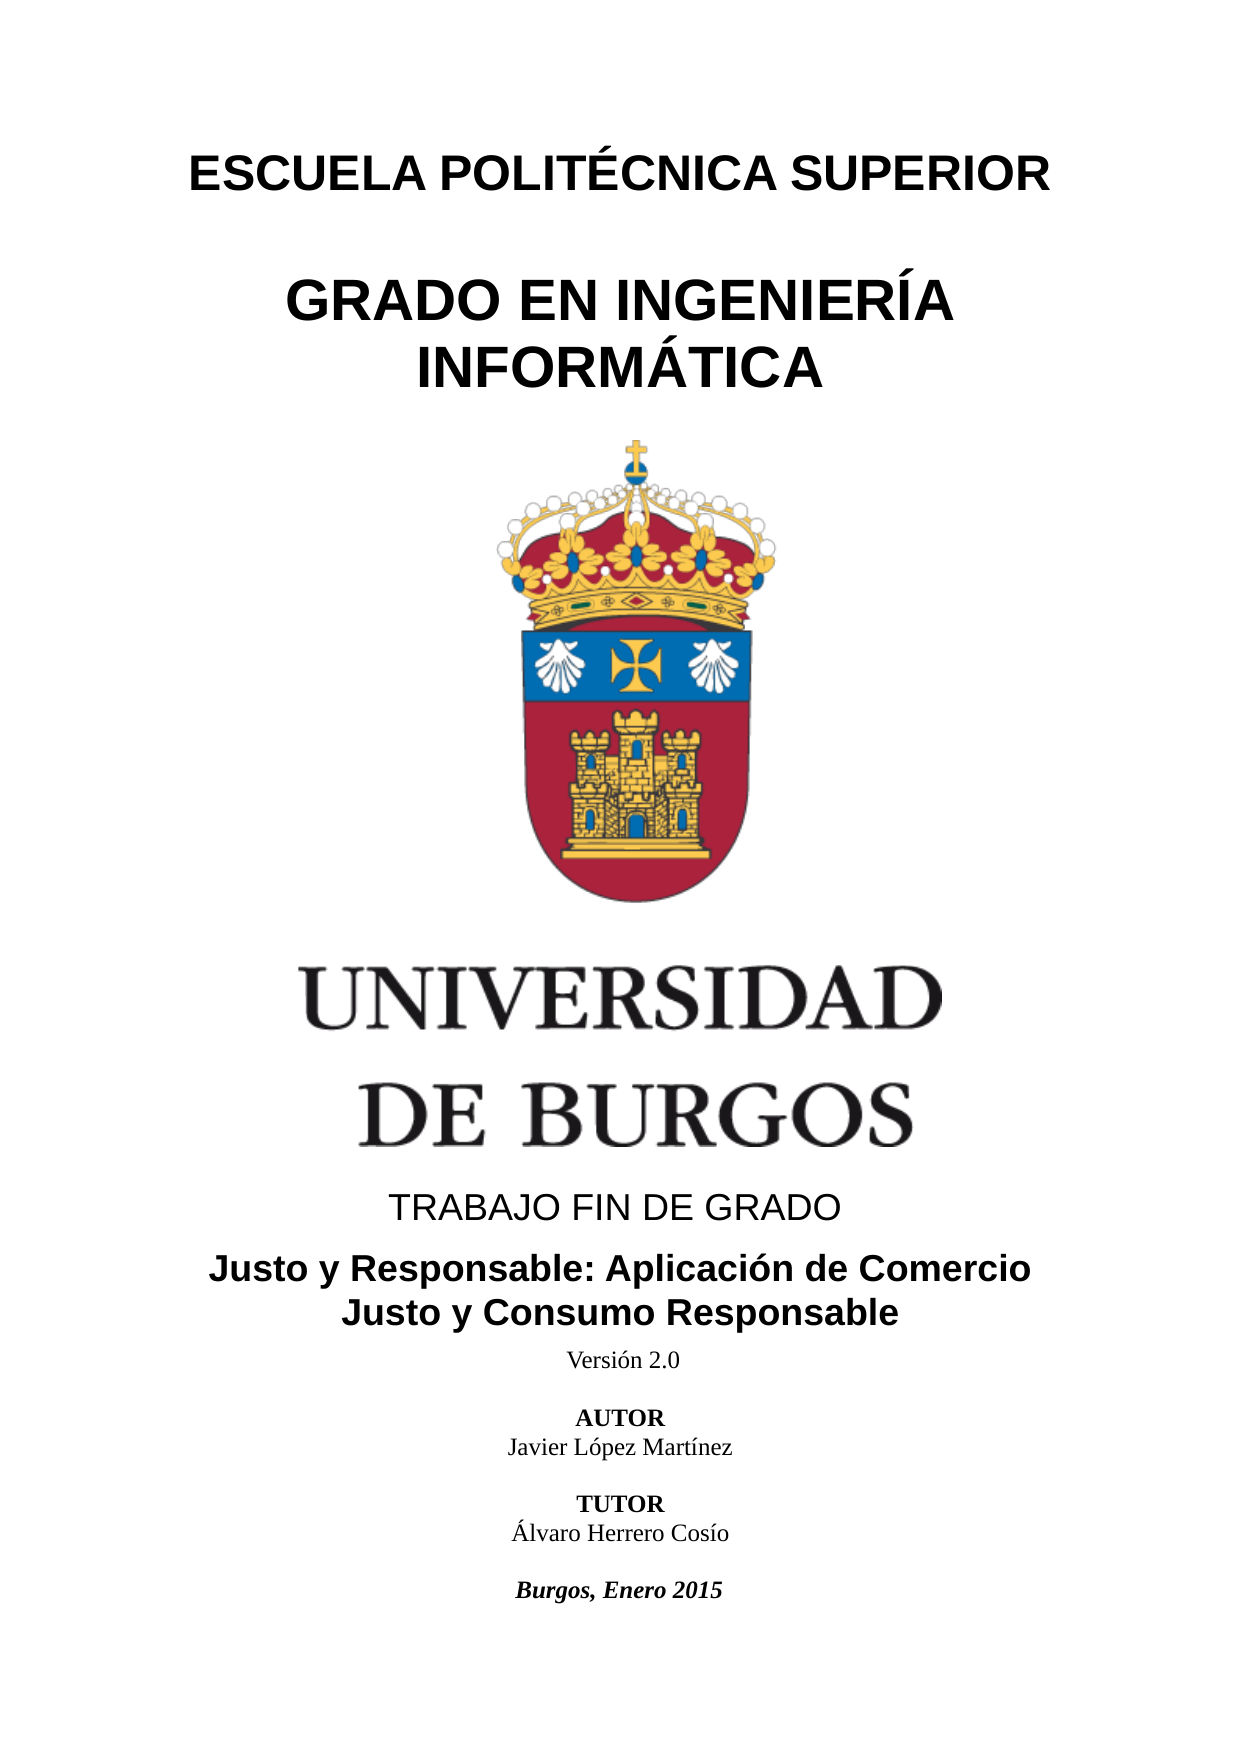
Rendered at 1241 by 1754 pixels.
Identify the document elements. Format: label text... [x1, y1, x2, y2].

picture [298, 440, 942, 1147]
text Javier López Martínez [118, 1432, 1122, 1460]
text TUTOR [118, 1489, 1122, 1518]
subtitle Justo y Responsable: Aplicación de Comercio Justo y Consumo Responsable [118, 1247, 1122, 1333]
text Versión 2.0 [118, 1345, 1122, 1374]
text AUTOR [118, 1403, 1122, 1432]
text Álvaro Herrero Cosío [118, 1518, 1122, 1547]
text Burgos, Enero 2015 [118, 1575, 1122, 1604]
title ESCUELA POLITÉCNICA SUPERIOR [118, 143, 1122, 200]
subtitle TRABAJO FIN DE GRADO [118, 1185, 1122, 1228]
title GRADO EN INGENIERÍA INFORMÁTICA [118, 266, 1122, 400]
